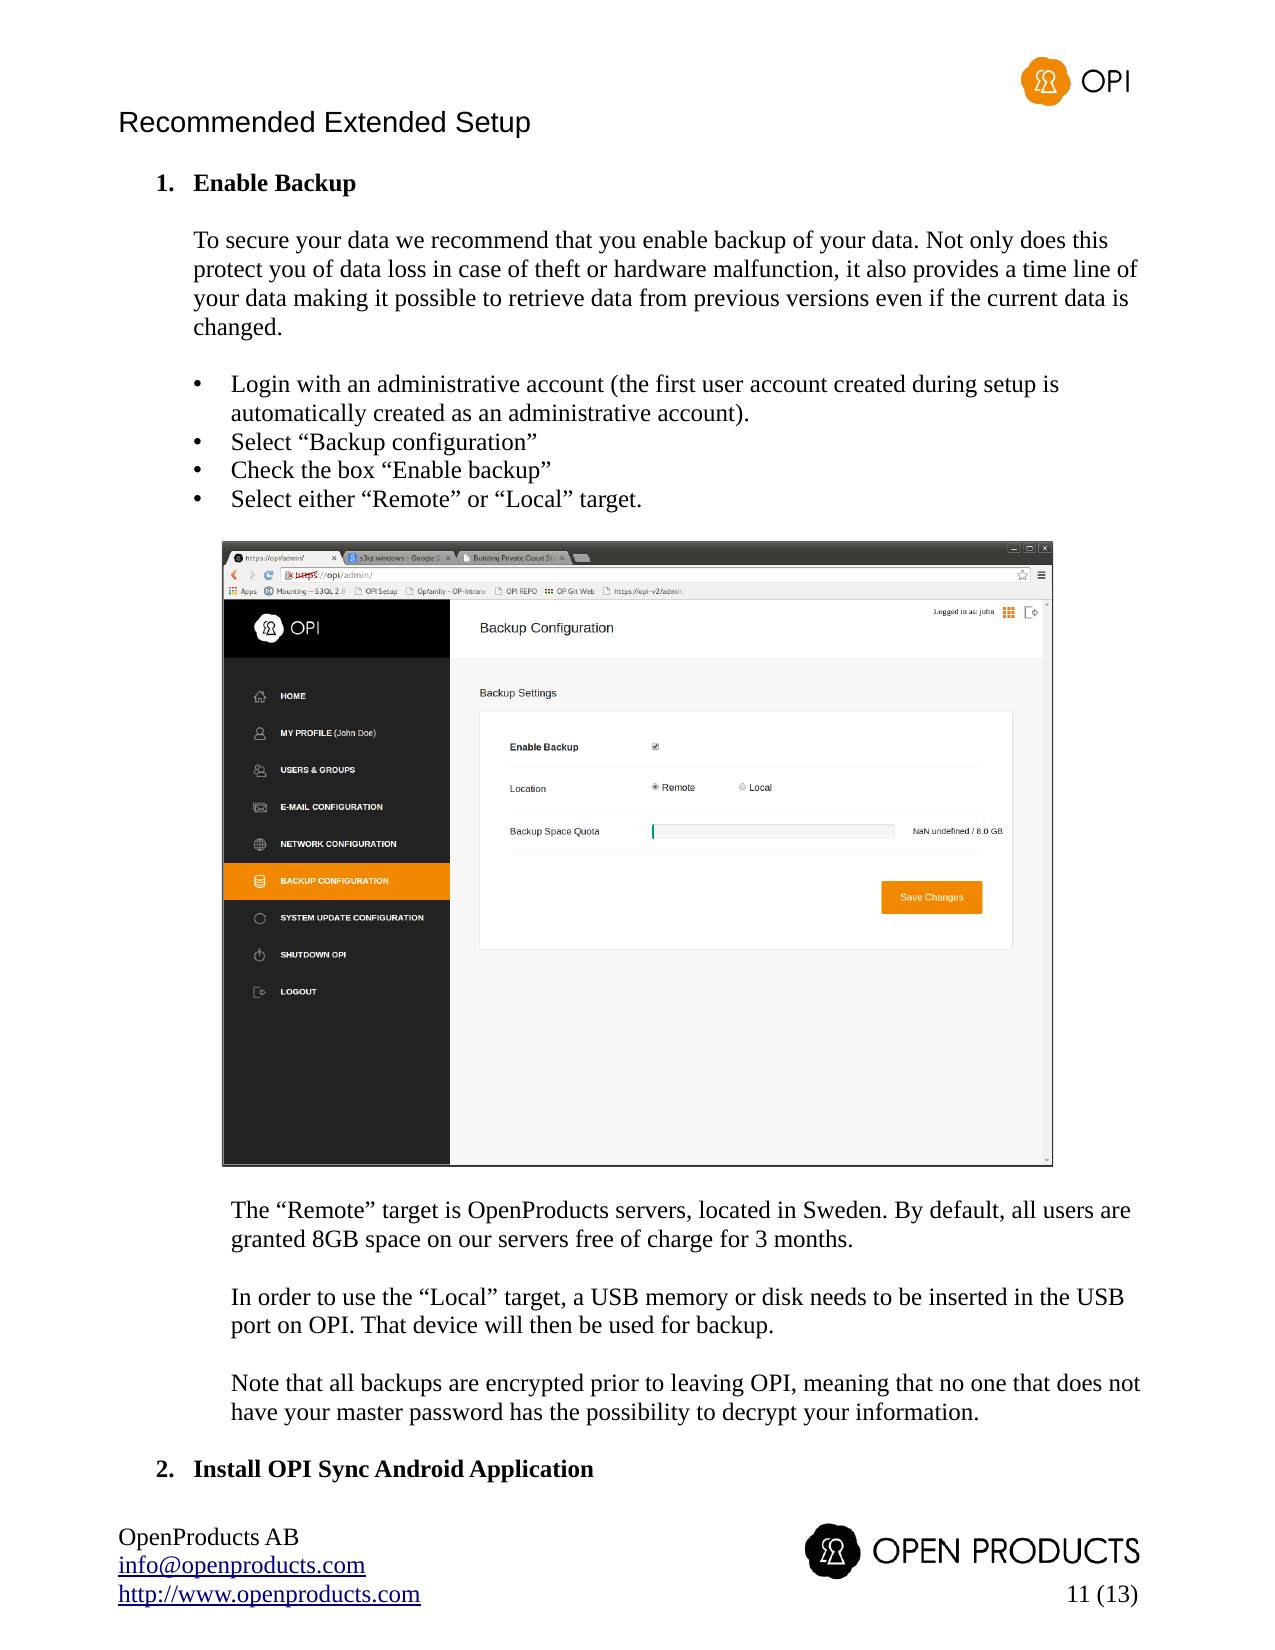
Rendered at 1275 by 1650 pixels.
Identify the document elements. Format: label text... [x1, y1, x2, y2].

list Install OPI Sync Android Application [156, 1454, 1157, 1483]
list Enable Backup [156, 168, 1157, 225]
list To secure your data we recommend that you enable backup of your data. Not only does this protect you of data loss in case of theft or hardware malfunction, it also provides a time line of your data making it possible to retrieve data from previous versions even if the current data is changed. [156, 225, 1157, 340]
list Login with an administrative account (the first user account created during setup is automatically created as an administrative account). [193, 369, 1157, 427]
picture [221, 541, 1054, 1167]
text Recommended Extended Setup [118, 106, 1157, 139]
list Check the box “Enable backup” [193, 455, 1157, 484]
picture [780, 1497, 1162, 1604]
picture [998, 34, 1157, 128]
list The “Remote” target is OpenProducts servers, located in Sweden. By default, all users are granted 8GB space on our servers free of charge for 3 months. In order to use the “Local” target, a USB memory or disk needs to be inserted in the USB port on OPI. That device will then be used for backup. Note that all backups are encrypted prior to leaving OPI, meaning that no one that does not have your master password has the possibility to decrypt your information. [193, 542, 1157, 1426]
list Select either “Remote” or “Local” target. [193, 484, 1157, 542]
list Select “Backup configuration” [193, 427, 1157, 455]
